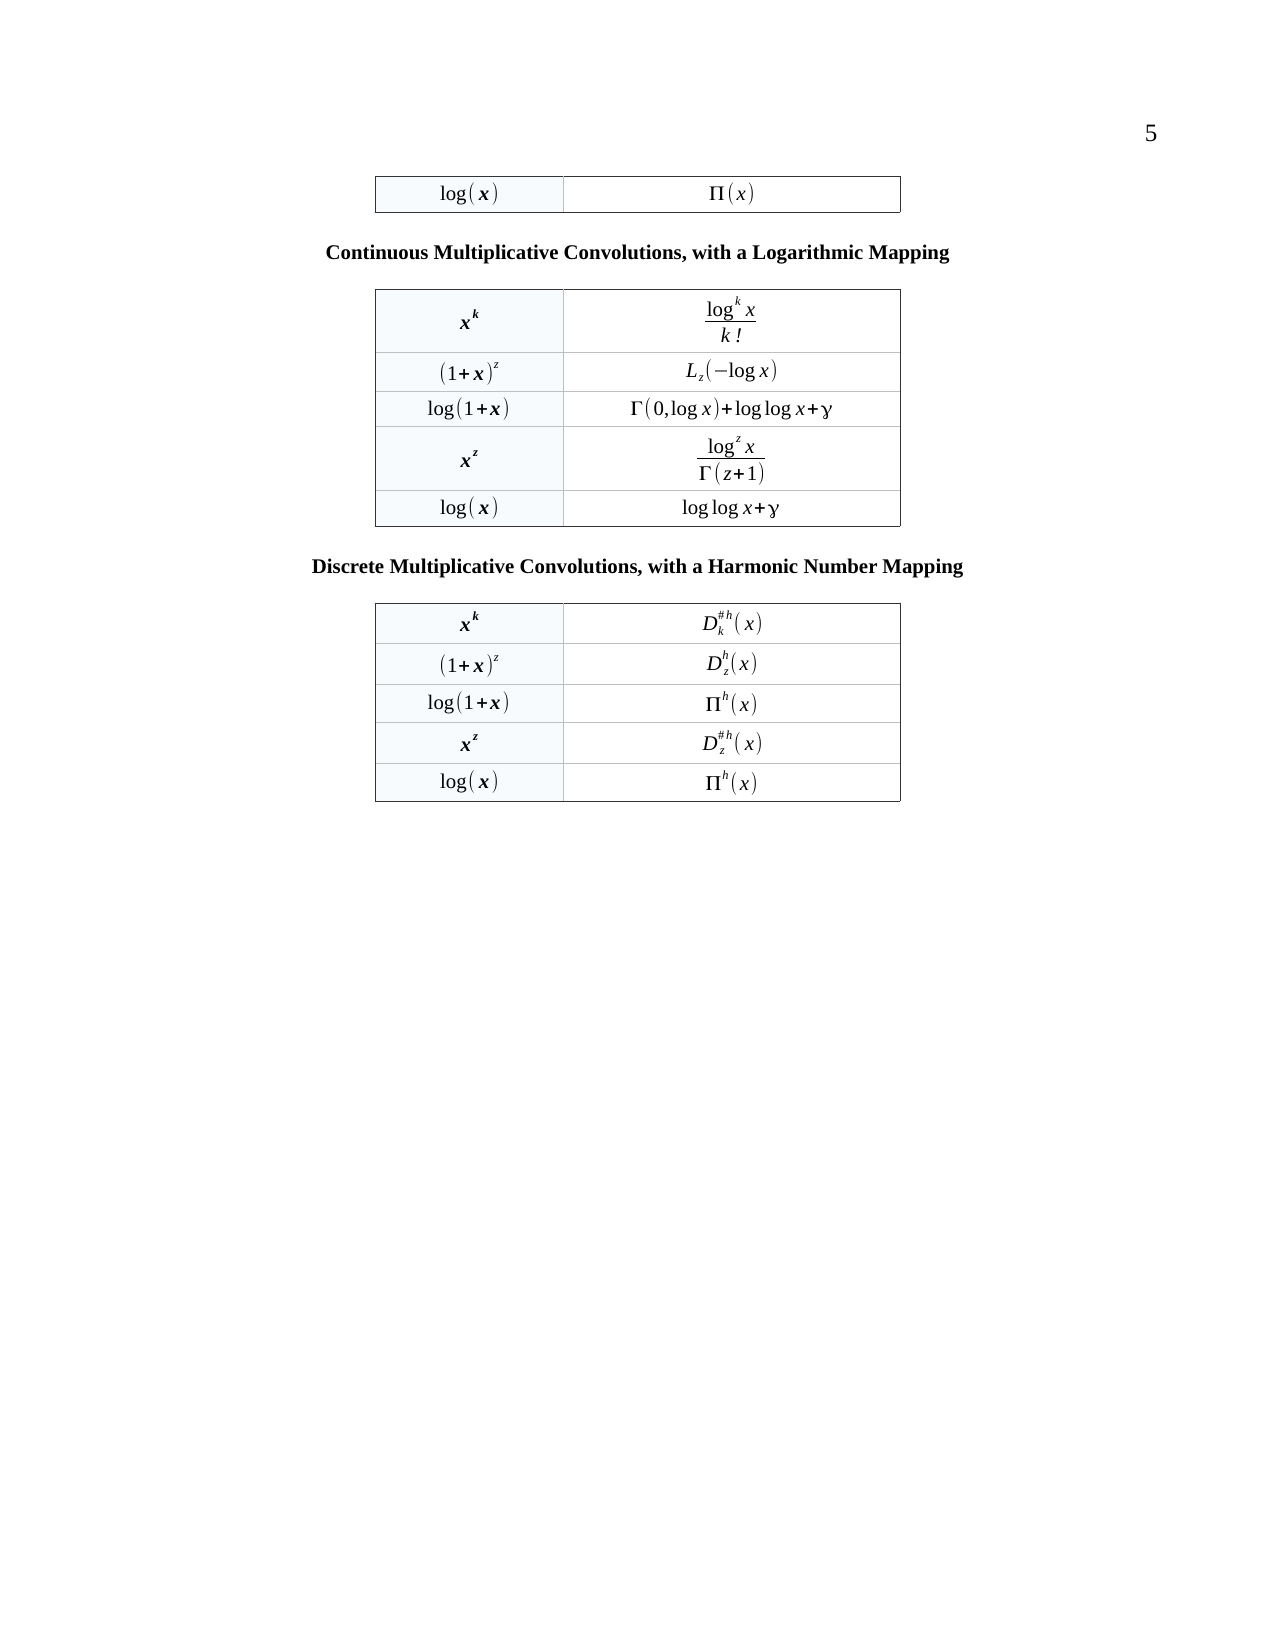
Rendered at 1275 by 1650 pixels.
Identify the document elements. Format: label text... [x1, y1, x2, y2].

table_header [564, 604, 900, 643]
table_header [376, 290, 563, 352]
text Discrete Multiplicative Convolutions, with a Harmonic Number Mapping [118, 554, 1157, 578]
table_cell [376, 644, 563, 684]
table_cell [376, 685, 563, 722]
table_header [564, 290, 900, 352]
table_cell [564, 644, 900, 684]
table_cell [564, 685, 900, 722]
table_cell [564, 392, 900, 426]
table_cell [376, 392, 563, 426]
table_cell [376, 491, 563, 526]
table_cell [564, 491, 900, 526]
table_cell [376, 723, 563, 763]
table_cell [564, 764, 900, 801]
table_cell [376, 353, 563, 391]
table_cell [376, 177, 563, 212]
table_cell [564, 353, 900, 391]
table_cell [564, 427, 900, 490]
table_cell [376, 427, 563, 490]
table_cell [376, 764, 563, 801]
table_header [376, 604, 563, 643]
text Continuous Multiplicative Convolutions, with a Logarithmic Mapping [118, 240, 1157, 264]
table_cell [564, 177, 900, 212]
table_cell [564, 723, 900, 763]
